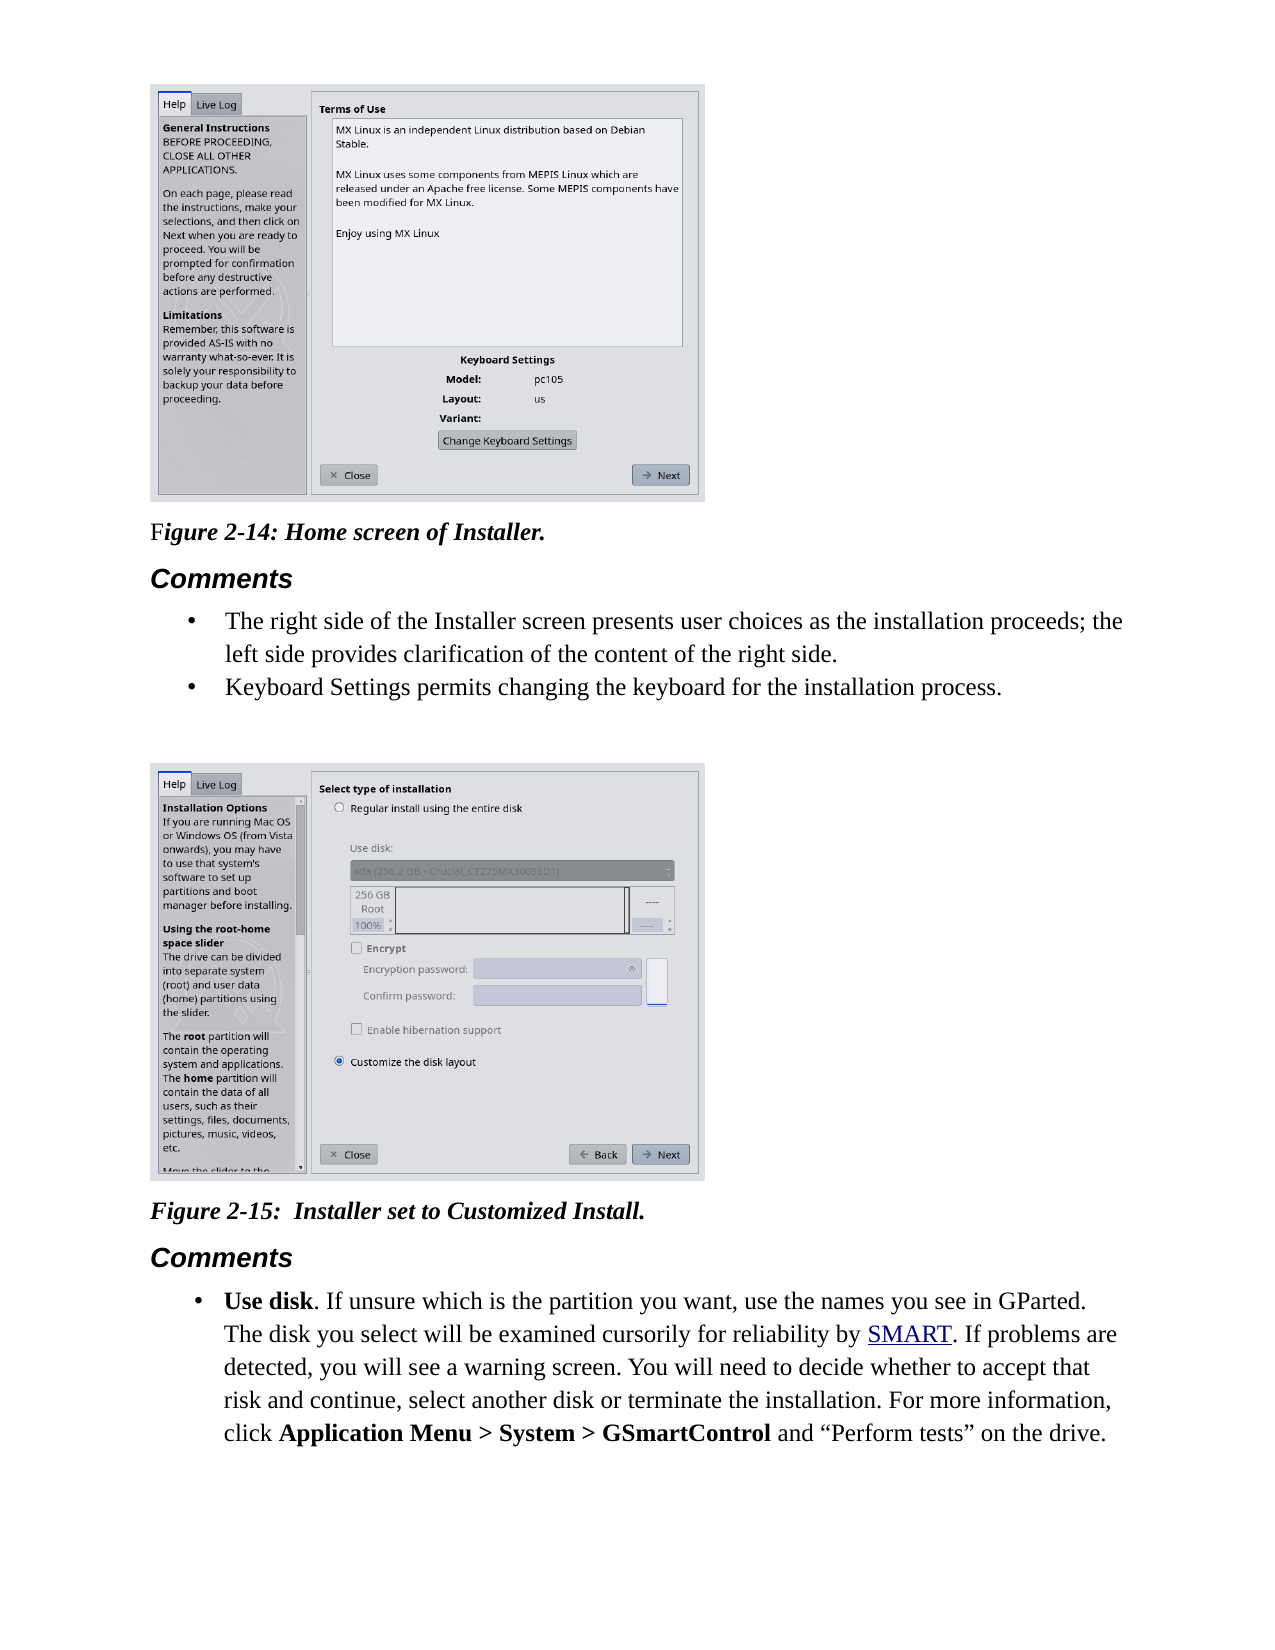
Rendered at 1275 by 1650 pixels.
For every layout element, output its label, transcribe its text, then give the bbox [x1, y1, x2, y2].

list Use disk. If unsure which is the partition you want, use the names you see in GParted. The disk you select will be examined cursorily for reliability by SMART. If problems are detected, you will see a warning screen. You will need to decide whether to accept that risk and continue, select another disk or terminate the installation. For more information, click Application Menu > System > GSmartControl and “Perform tests” on the drive. [194, 1286, 1125, 1447]
picture [150, 763, 705, 1181]
text Figure 2-14: Home screen of Installer. [150, 517, 1125, 545]
text Figure 2-15: Installer set to Customized Install. [150, 1196, 1125, 1225]
subtitle Comments [150, 1242, 1125, 1273]
list The right side of the Installer screen presents user choices as the installation proceeds; the left side provides clarification of the content of the right side. [187, 606, 1125, 668]
list Keyboard Settings permits changing the keyboard for the installation process. [187, 672, 1125, 701]
picture [150, 84, 705, 502]
subtitle Comments [150, 562, 1125, 594]
